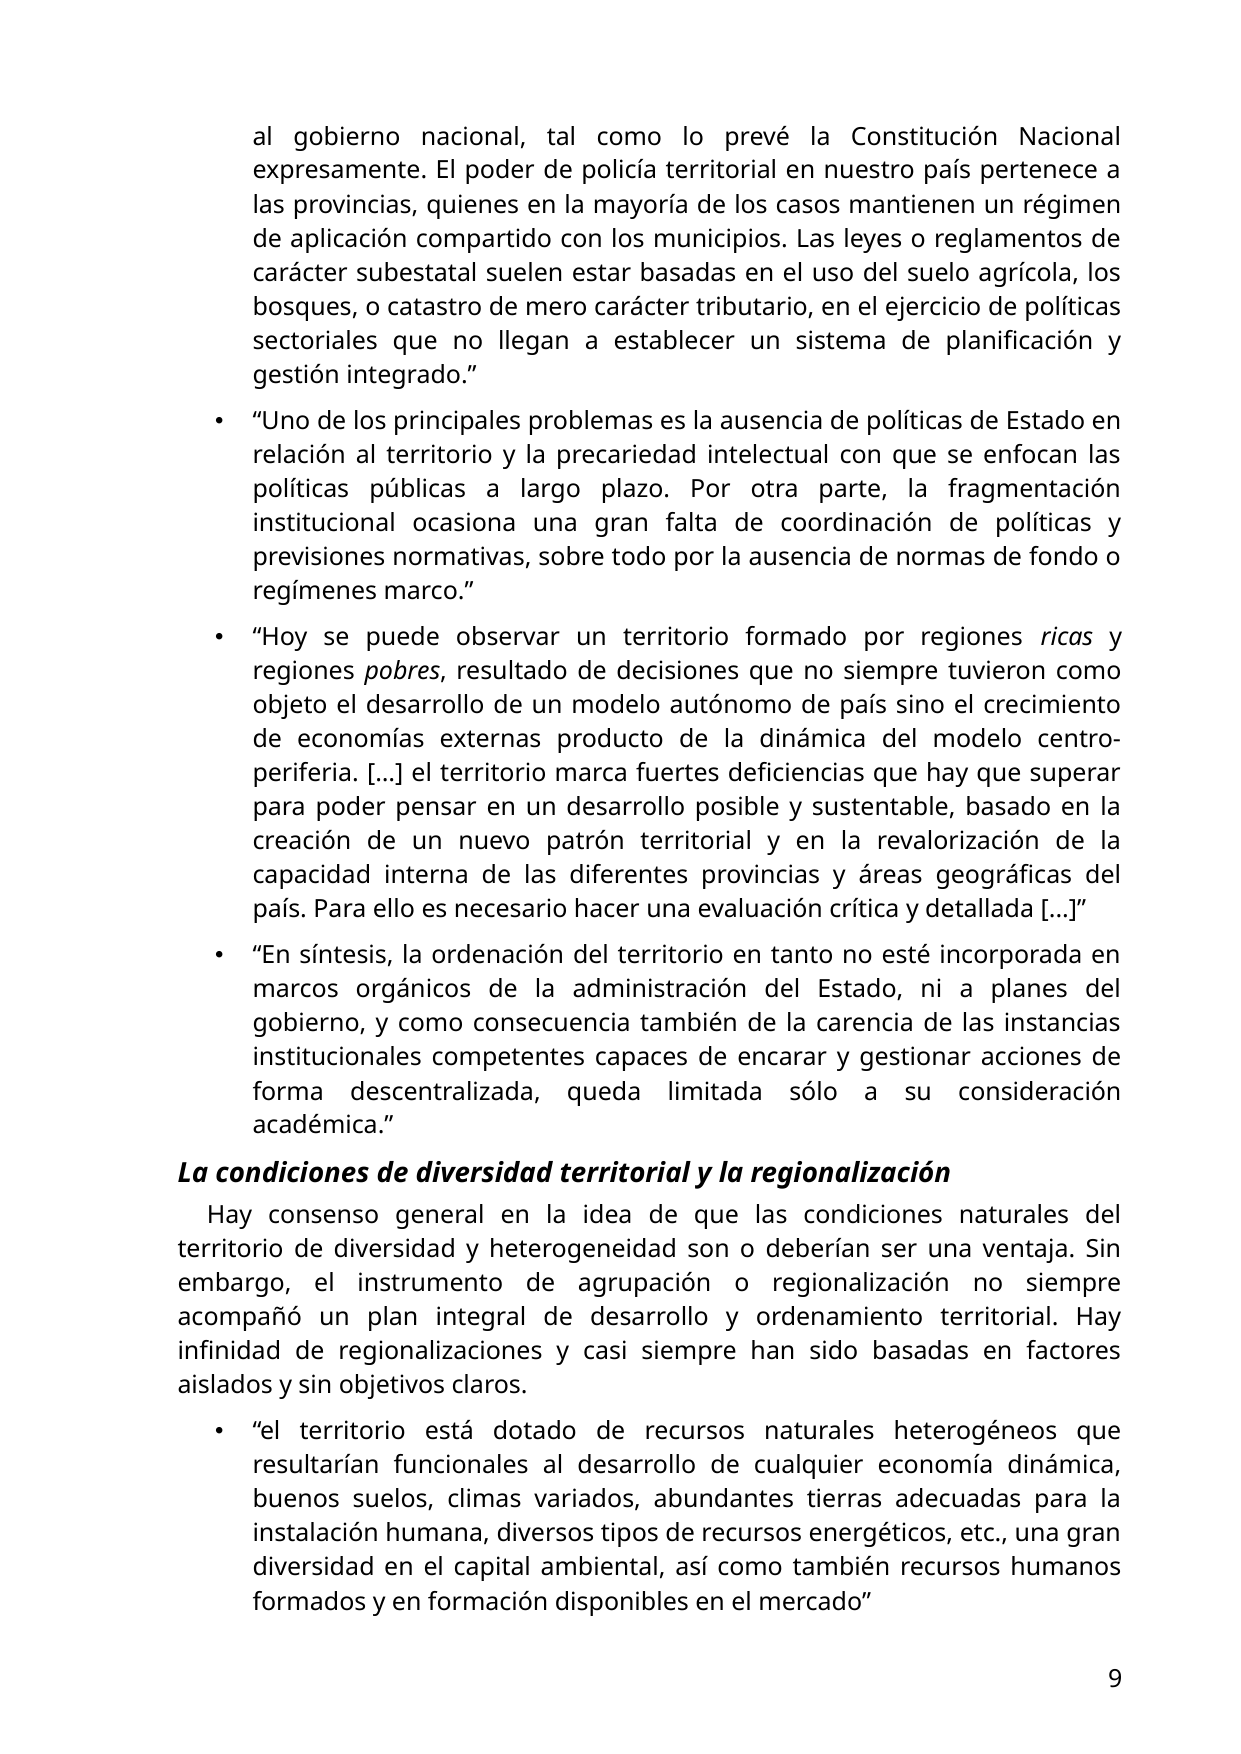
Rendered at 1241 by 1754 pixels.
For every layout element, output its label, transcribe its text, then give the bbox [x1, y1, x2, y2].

list “Uno de los principales problemas es la ausencia de políticas de Estado en relación al territorio y la precariedad intelectual con que se enfocan las políticas públicas a largo plazo. Por otra parte, la fragmentación institucional ocasiona una gran falta de coordinación de políticas y previsiones normativas, sobre todo por la ausencia de normas de fondo o regímenes marco.” [215, 402, 1122, 607]
list “el territorio está dotado de recursos naturales heterogéneos que resultarían funcionales al desarrollo de cualquier economía dinámica, buenos suelos, climas variados, abundantes tierras adecuadas para la instalación humana, diversos tipos de recursos energéticos, etc., una gran diversidad en el capital ambiental, así como también recursos humanos formados y en formación disponibles en el mercado” [215, 1413, 1122, 1617]
list “Hoy se puede observar un territorio formado por regiones ricas y regiones pobres, resultado de decisiones que no siempre tuvieron como objeto el desarrollo de un modelo autónomo de país sino el crecimiento de economías externas producto de la dinámica del modelo centro-periferia. […] el territorio marca fuertes deficiencias que hay que superar para poder pensar en un desarrollo posible y sustentable, basado en la creación de un nuevo patrón territorial y en la revalorización de la capacidad interna de las diferentes provincias y áreas geográficas del país. Para ello es necesario hacer una evaluación crítica y detallada [...]” [215, 618, 1122, 925]
subtitle La condiciones de diversidad territorial y la regionalización [177, 1153, 1122, 1191]
list “En síntesis, la ordenación del territorio en tanto no esté incorporada en marcos orgánicos de la administración del Estado, ni a planes del gobierno, y como consecuencia también de la carencia de las instancias institucionales competentes capaces de encarar y gestionar acciones de forma descentralizada, queda limitada sólo a su consideración académica.” [215, 937, 1122, 1141]
text Hay consenso general en la idea de que las condiciones naturales del territorio de diversidad y heterogeneidad son o deberían ser una ventaja. Sin embargo, el instrumento de agrupación o regionalización no siempre acompañó un plan integral de desarrollo y ordenamiento territorial. Hay infinidad de regionalizaciones y casi siempre han sido basadas en factores aislados y sin objetivos claros. [177, 1197, 1122, 1401]
list al gobierno nacional, tal como lo prevé la Constitución Nacional expresamente. El poder de policía territorial en nuestro país pertenece a las provincias, quienes en la mayoría de los casos mantienen un régimen de aplicación compartido con los municipios. Las leyes o reglamentos de carácter subestatal suelen estar basadas en el uso del suelo agrícola, los bosques, o catastro de mero carácter tributario, en el ejercicio de políticas sectoriales que no llegan a establecer un sistema de planificación y gestión integrado.” [215, 118, 1122, 391]
